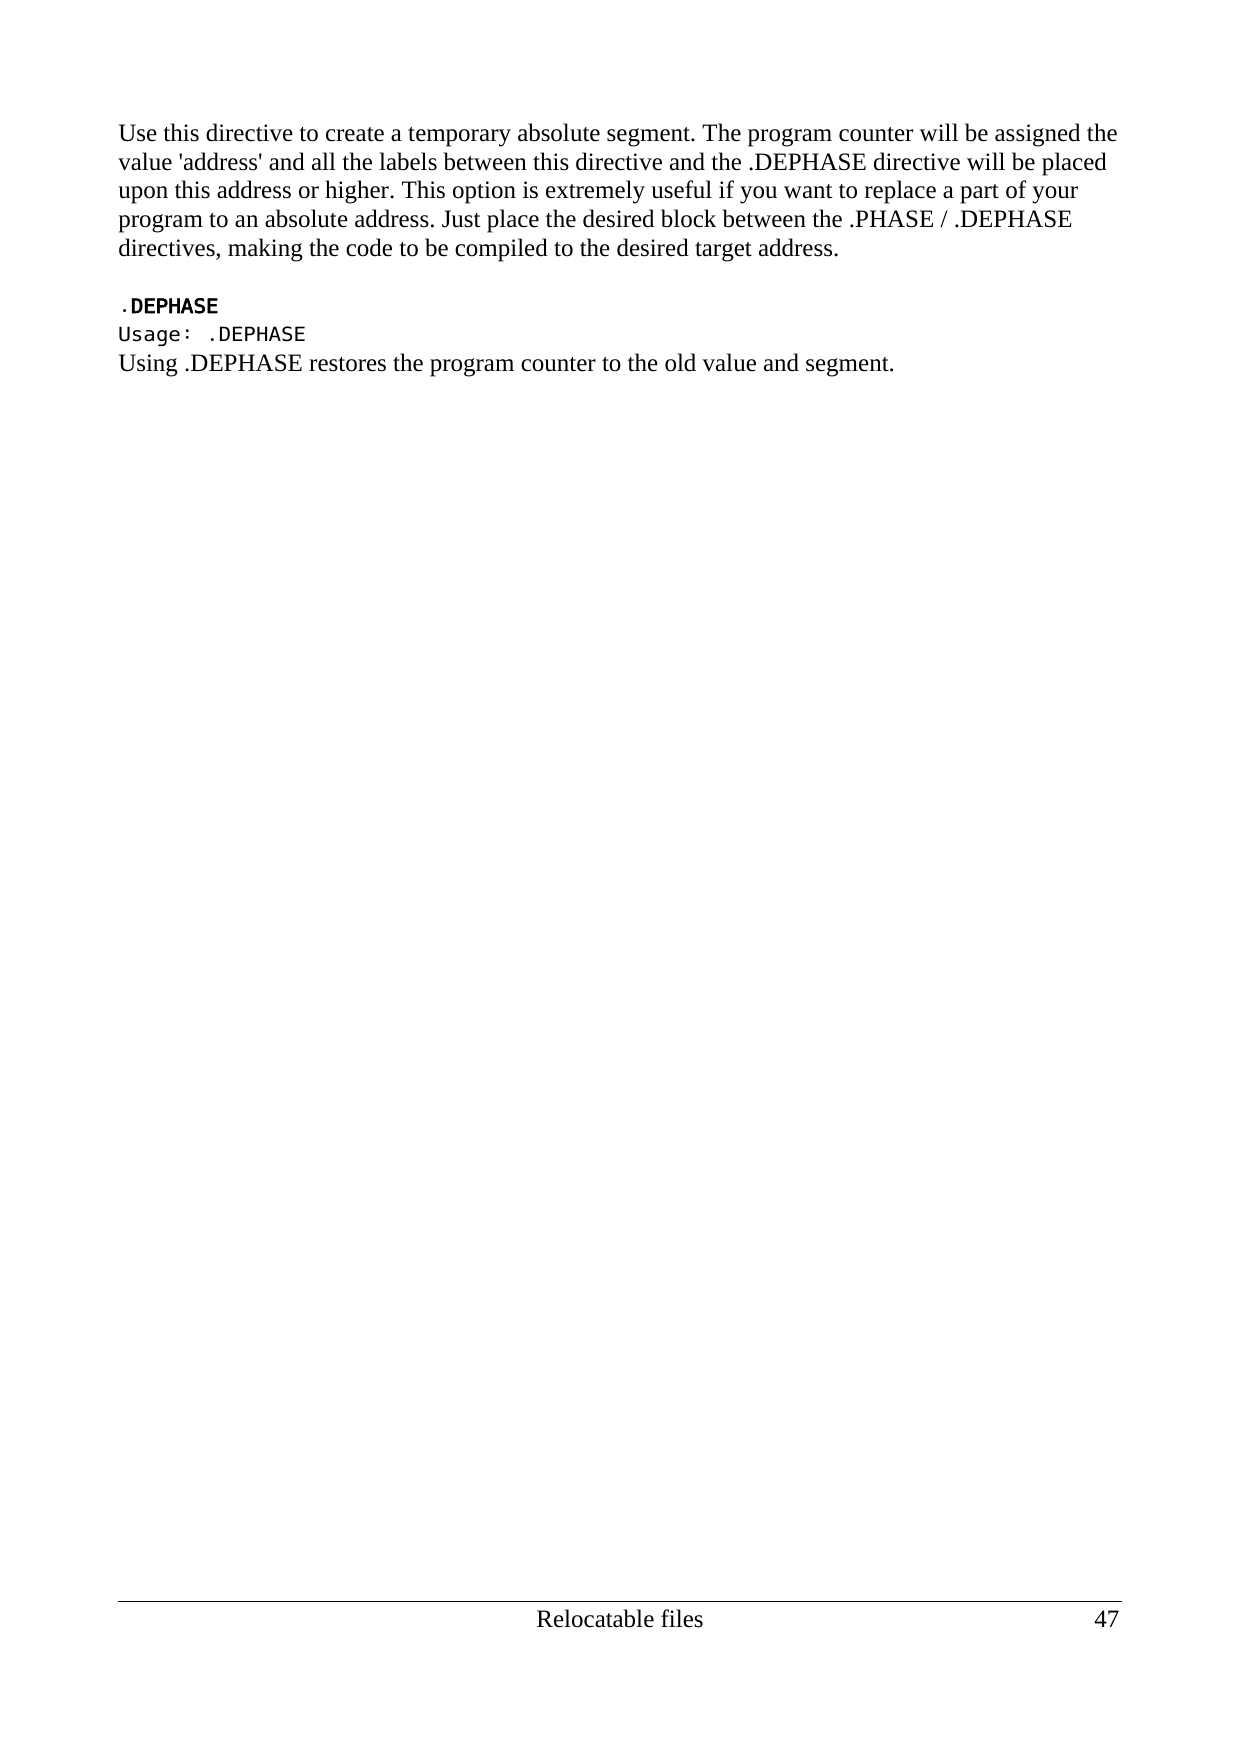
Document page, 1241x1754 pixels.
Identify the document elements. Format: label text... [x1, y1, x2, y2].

text Using .DEPHASE restores the program counter to the old value and segment. [118, 348, 1122, 377]
text .DEPHASE [118, 291, 1122, 319]
text Usage: .DEPHASE [118, 319, 1122, 348]
text Use this directive to create a temporary absolute segment. The program counter will be assigned the value 'address' and all the labels between this directive and the .DEPHASE directive will be placed upon this address or higher. This option is extremely useful if you want to replace a part of your program to an absolute address. Just place the desired block between the .PHASE / .DEPHASE directives, making the code to be compiled to the desired target address. [118, 118, 1122, 262]
